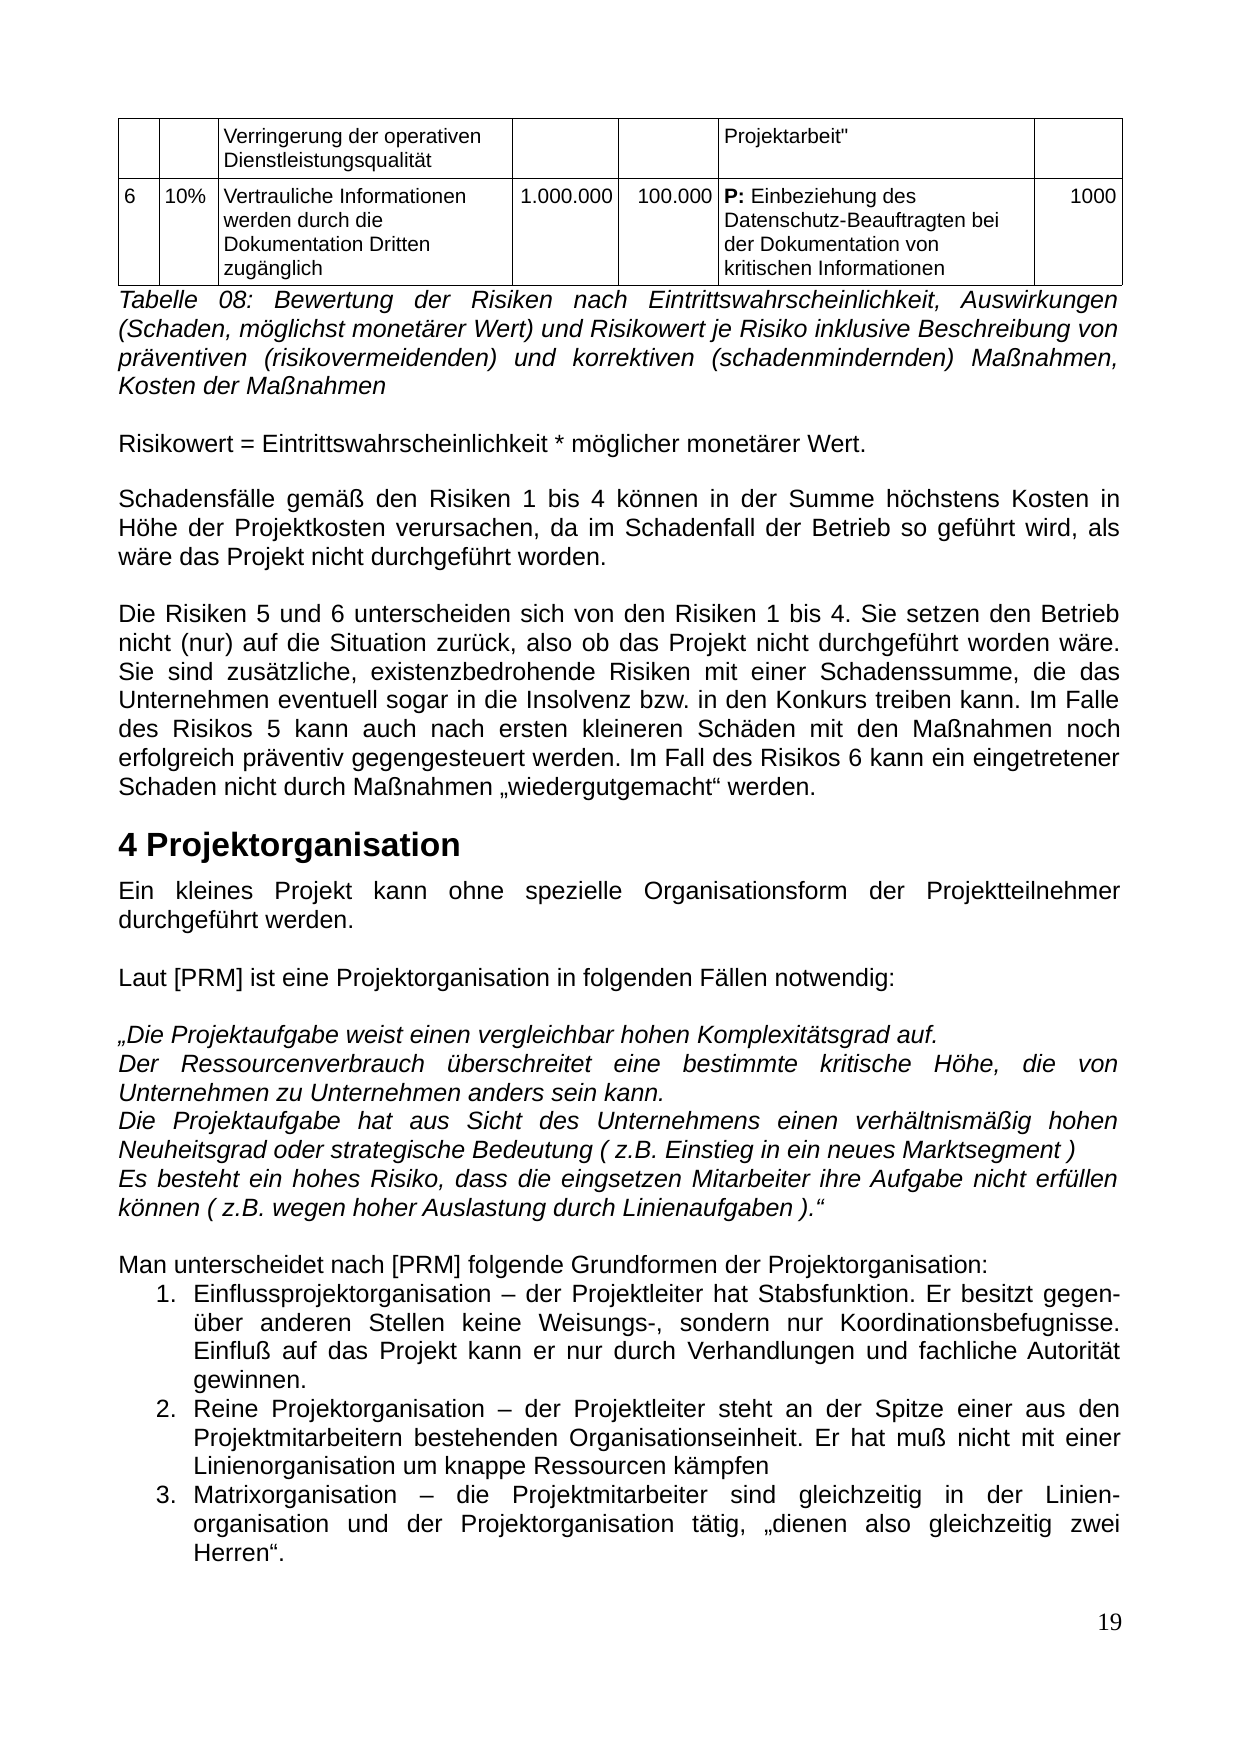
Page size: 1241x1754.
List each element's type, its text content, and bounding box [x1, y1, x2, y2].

table_cell 6 [119, 179, 159, 285]
table_cell [119, 119, 159, 178]
text Risikowert = Eintrittswahrscheinlichkeit * möglicher monetärer Wert. [118, 429, 1122, 458]
subtitle 4 Projektorganisation [118, 825, 1122, 864]
text „Die Projektaufgabe weist einen vergleichbar hohen Komplexitätsgrad auf. [118, 1020, 1122, 1049]
text Die Projektaufgabe hat aus Sicht des Unternehmens einen verhältnismäßig hohen Neuheitsgrad oder strategische Bedeutung ( z.B. Einstieg in ein neues Marktsegment ) [118, 1106, 1122, 1164]
list Reine Projektorganisation – der Projektleiter steht an der Spitze einer aus den Projektmitarbeitern bestehenden Organisationseinheit. Er hat muß nicht mit einer Linienorganisation um knappe Ressourcen kämpfen [156, 1394, 1122, 1480]
table_cell 10% [160, 179, 218, 285]
text Es besteht ein hohes Risiko, dass die eingsetzen Mitarbeiter ihre Aufgabe nicht erfüllen können ( z.B. wegen hoher Auslastung durch Linienaufgaben ).“ [118, 1164, 1122, 1221]
table_cell Vertrauliche Informationen werden durch die Dokumentation Dritten zugänglich [219, 179, 512, 285]
text Man unterscheidet nach [PRM] folgende Grundformen der Projektorganisation: [118, 1250, 1122, 1279]
text Der Ressourcenverbrauch überschreitet eine bestimmte kritische Höhe, die von Unternehmen zu Unternehmen anders sein kann. [118, 1049, 1122, 1106]
table_cell [619, 119, 718, 178]
text Ein kleines Projekt kann ohne spezielle Organisationsform der Projektteilnehmer durchgeführt werden. [118, 876, 1122, 934]
table_cell P: Einbeziehung des Datenschutz-Beauftragten bei der Dokumentation von kritischen Informationen [719, 179, 1034, 285]
table_cell Verringerung der operativen Dienstleistungsqualität [219, 119, 512, 178]
table_cell 1.000.000 [513, 179, 618, 285]
list Matrixorganisation – die Projektmitarbeiter sind gleichzeitig in der Linien-organisation und der Projektorganisation tätig, „dienen also gleichzeitig zwei Herren“. [156, 1480, 1122, 1566]
table_cell 100.000 [619, 179, 718, 285]
table_cell [160, 119, 218, 178]
list Einflussprojektorganisation – der Projektleiter hat Stabsfunktion. Er besitzt gegen-über anderen Stellen keine Weisungs-, sondern nur Koordinationsbefugnisse. Einfluß auf das Projekt kann er nur durch Verhandlungen und fachliche Autorität gewinnen. [156, 1279, 1122, 1394]
text Die Risiken 5 und 6 unterscheiden sich von den Risiken 1 bis 4. Sie setzen den Betrieb nicht (nur) auf die Situation zurück, also ob das Projekt nicht durchgeführt worden wäre. Sie sind zusätzliche, existenzbedrohende Risiken mit einer Schadenssumme, die das Unternehmen eventuell sogar in die Insolvenz bzw. in den Konkurs treiben kann. Im Falle des Risikos 5 kann auch nach ersten kleineren Schäden mit den Maßnahmen noch erfolgreich präventiv gegengesteuert werden. Im Fall des Risikos 6 kann ein eingetretener Schaden nicht durch Maßnahmen „wiedergutgemacht“ werden. [118, 599, 1122, 800]
text Schadensfälle gemäß den Risiken 1 bis 4 können in der Summe höchstens Kosten in Höhe der Projektkosten verursachen, da im Schadenfall der Betrieb so geführt wird, als wäre das Projekt nicht durchgeführt worden. [118, 484, 1122, 570]
text Tabelle 08: Bewertung der Risiken nach Eintrittswahrscheinlichkeit, Auswirkungen (Schaden, möglichst monetärer Wert) und Risikowert je Risiko inklusive Beschreibung von präventiven (risikovermeidenden) und korrektiven (schadenmindernden) Maßnahmen, Kosten der Maßnahmen [118, 286, 1122, 400]
table_cell [1035, 119, 1122, 178]
table_cell 1000 [1035, 179, 1122, 285]
table_cell [513, 119, 618, 178]
table_cell Projektarbeit" [719, 119, 1034, 178]
text Laut [PRM] ist eine Projektorganisation in folgenden Fällen notwendig: [118, 963, 1122, 991]
